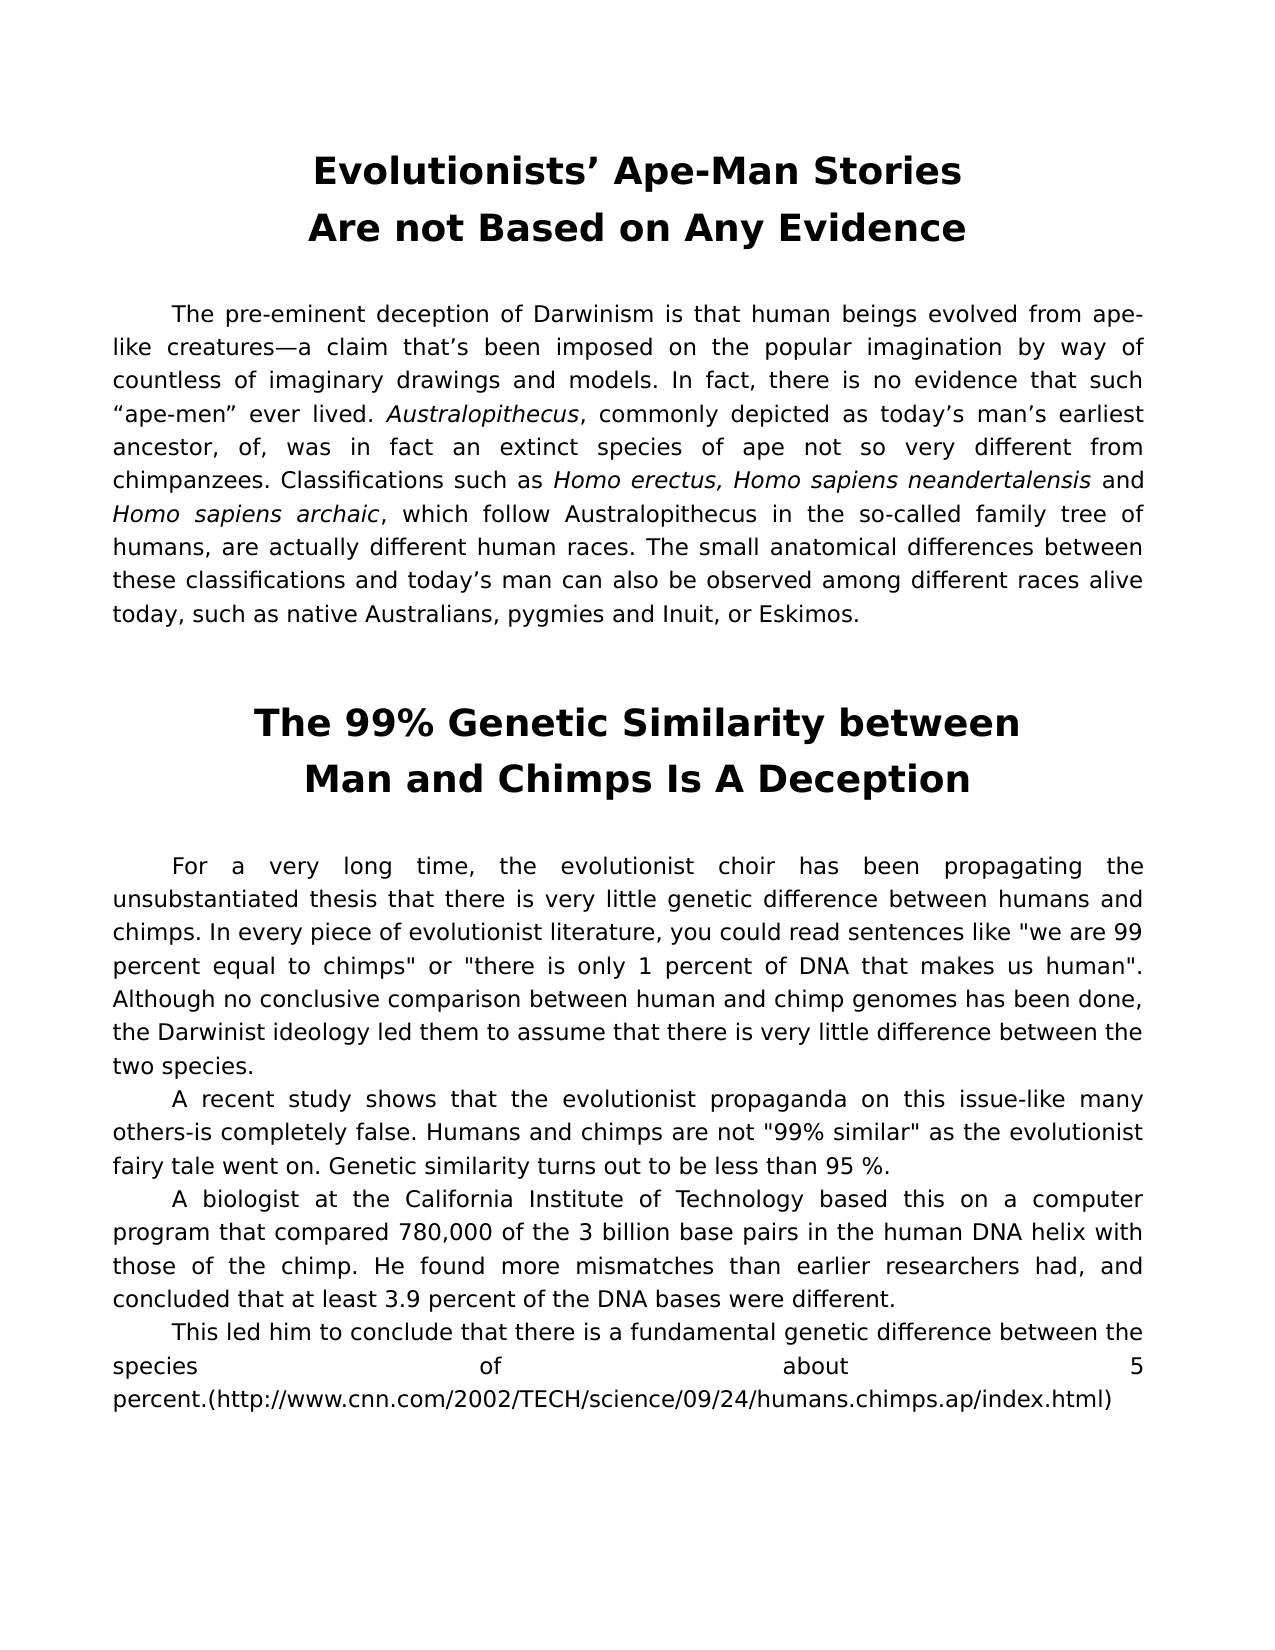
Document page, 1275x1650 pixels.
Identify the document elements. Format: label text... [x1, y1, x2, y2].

text A biologist at the California Institute of Technology based this on a computer program that compared 780,000 of the 3 billion base pairs in the human DNA helix with those of the chimp. He found more mismatches than earlier researchers had, and concluded that at least 3.9 percent of the DNA bases were different. [112, 1181, 1145, 1314]
text For a very long time, the evolutionist choir has been propagating the unsubstantiated thesis that there is very little genetic difference between humans and chimps. In every piece of evolutionist literature, you could read sentences like "we are 99 percent equal to chimps" or "there is only 1 percent of DNA that makes us human". Although no conclusive comparison between human and chimp genomes has been done, the Darwinist ideology led them to assume that there is very little difference between the two species. [112, 847, 1145, 1081]
subtitle Evolutionists’ Ape-Man Stories [112, 150, 1162, 194]
subtitle Are not Based on Any Evidence [112, 206, 1162, 250]
subtitle Man and Chimps Is A Deception [112, 758, 1162, 802]
text A recent study shows that the evolutionist propaganda on this issue-like many others-is completely false. Humans and chimps are not "99% similar" as the evolutionist fairy tale went on. Genetic similarity turns out to be less than 95 %. [112, 1081, 1145, 1181]
text The pre-eminent deception of Darwinism is that human beings evolved from ape-like creatures—a claim that’s been imposed on the popular imagination by way of countless of imaginary drawings and models. In fact, there is no evidence that such “ape-men” ever lived. Australopithecus, commonly depicted as today’s man’s earliest ancestor, of, was in fact an extinct species of ape not so very different from chimpanzees. Classifications such as Homo erectus, Homo sapiens neandertalensis and Homo sapiens archaic, which follow Australopithecus in the so-called family tree of humans, are actually different human races. The small anatomical differences between these classifications and today’s man can also be observed among different races alive today, such as native Australians, pygmies and Inuit, or Eskimos. [112, 296, 1145, 629]
subtitle The 99% Genetic Similarity between [112, 702, 1162, 746]
text This led him to conclude that there is a fundamental genetic difference between the species of about 5 percent.(http://www.cnn.com/2002/TECH/science/09/24/humans.chimps.ap/index.html) [112, 1314, 1145, 1414]
